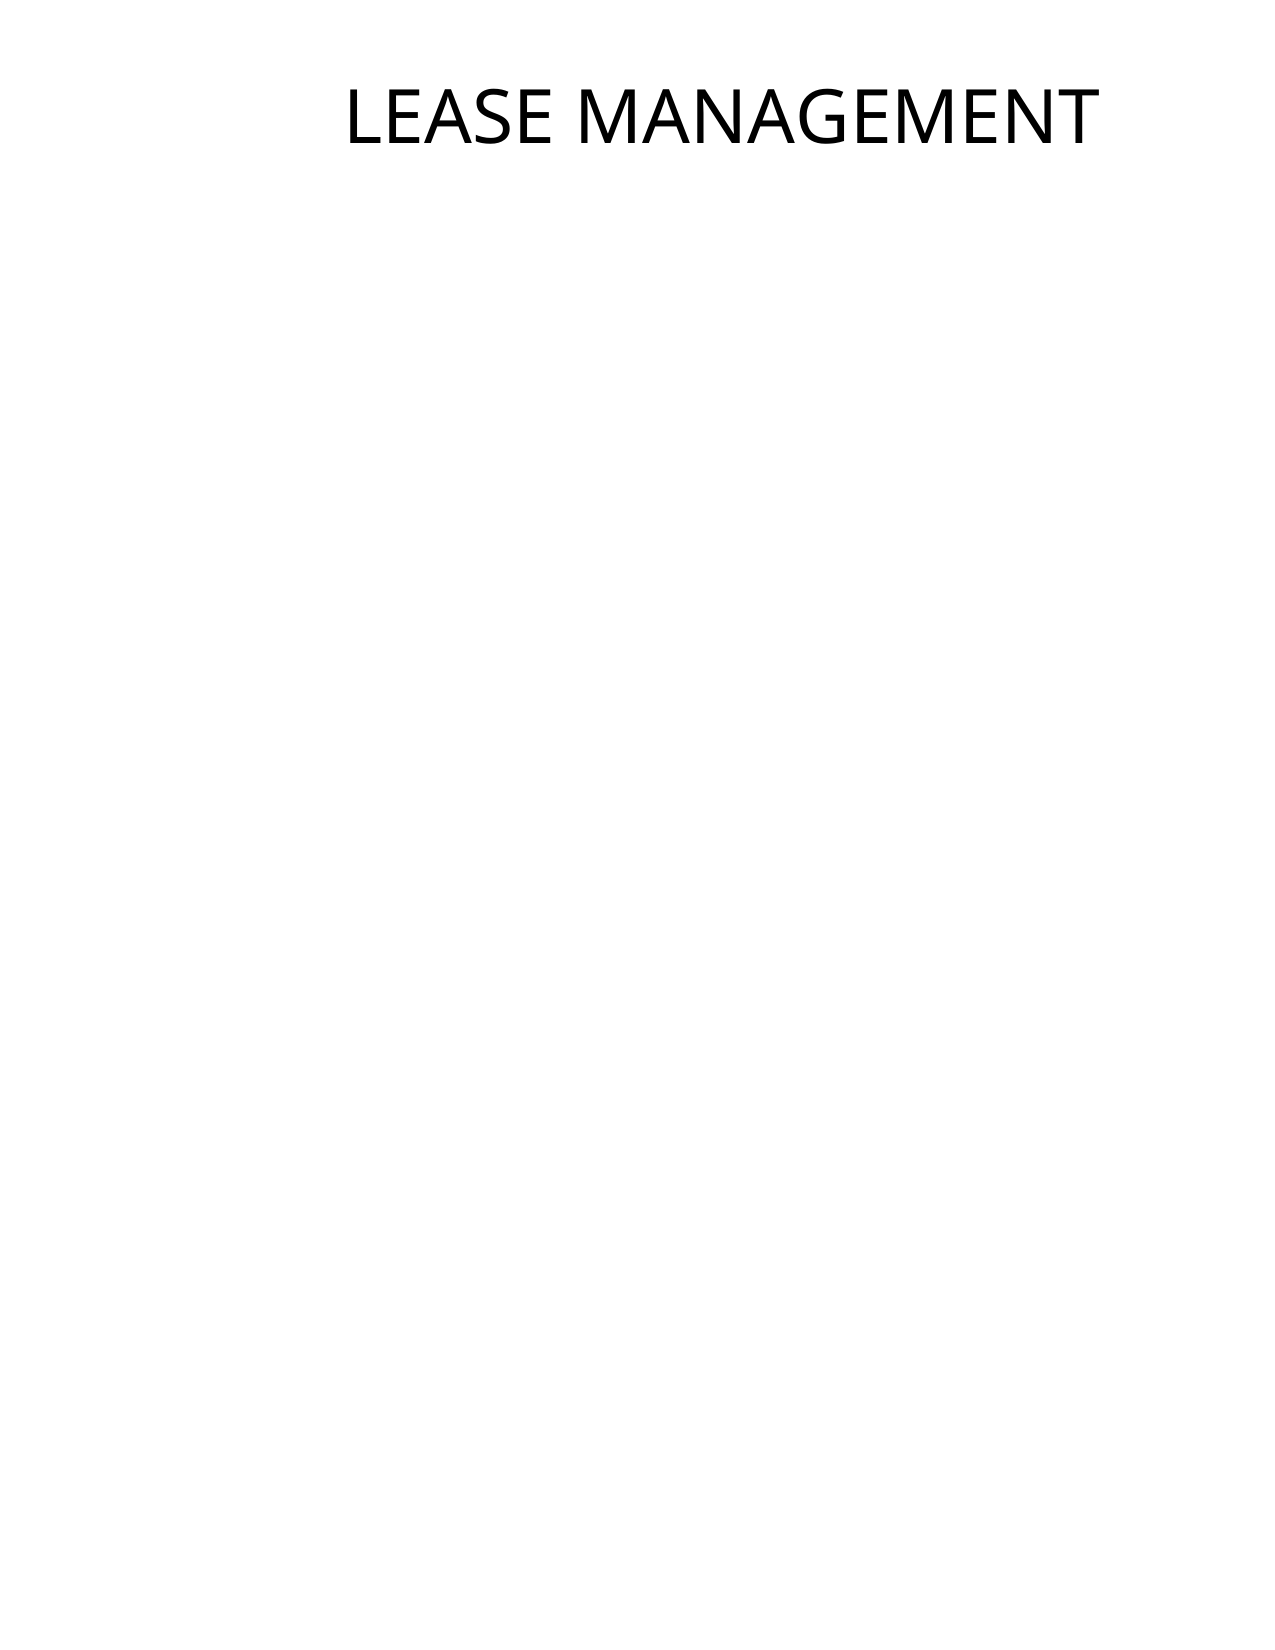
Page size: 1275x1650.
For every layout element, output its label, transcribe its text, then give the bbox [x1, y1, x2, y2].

text LEASE MANAGEMENT [0, 63, 1100, 166]
